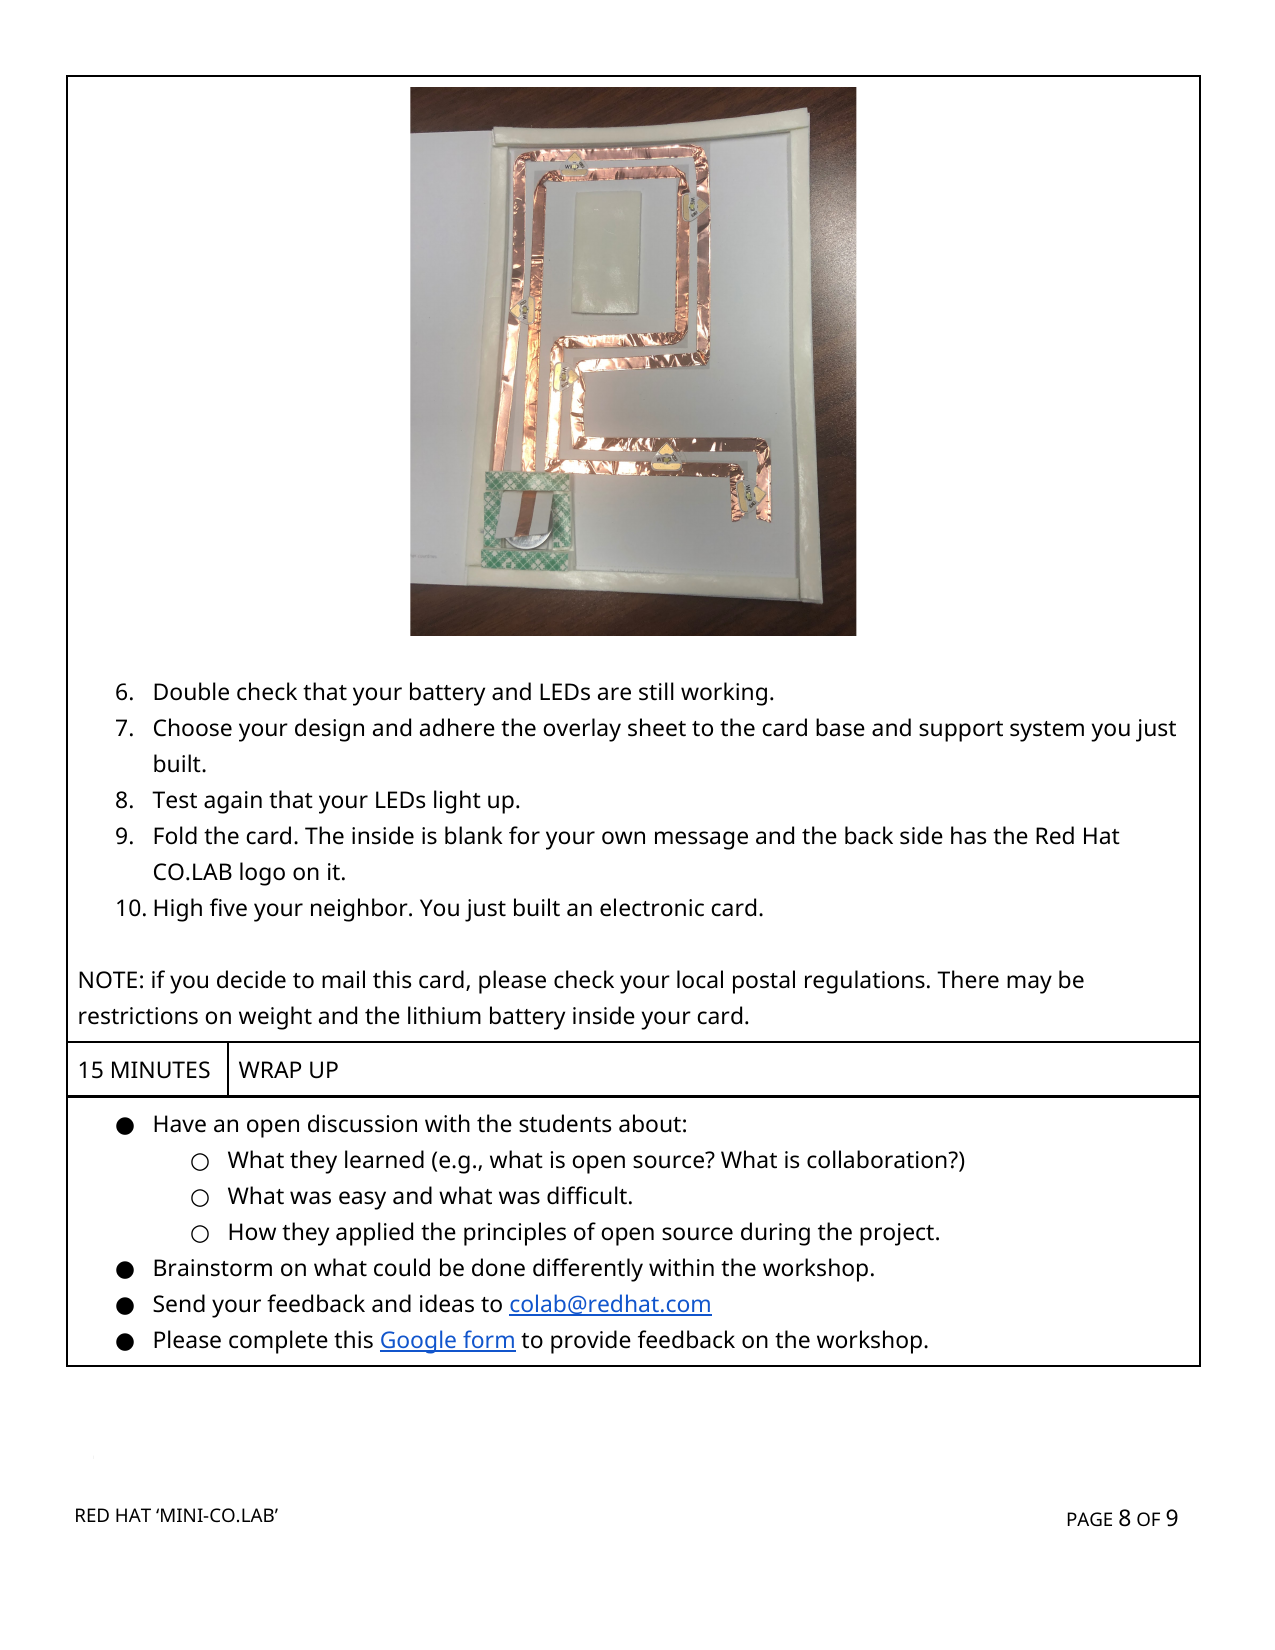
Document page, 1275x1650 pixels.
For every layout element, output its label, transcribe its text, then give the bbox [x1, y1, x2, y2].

table_cell Have an open discussion with the students about: What they learned (e.g., what is open source? What is collaboration?) What was easy and what was difficult. How they applied the principles of open source during the project. Brainstorm on what could be done differently within the workshop. Send your feedback and ideas to colab@redhat.com Please complete this Google form to provide feedback on the workshop. [68, 1098, 1199, 1365]
picture [410, 87, 857, 636]
table_cell WRAP UP [229, 1043, 1199, 1095]
table_cell 15 MINUTES [68, 1043, 227, 1095]
table_cell Create the circuit path Using the double-sided tape, adhere the battery flap to the card base where indicated. Starting with one strip of the copper tape on the underside of the battery flap, follow the illustration to adhere the positive lead along the positive lead line. *Make sure the copper tape starts under the flap, so it will touch the top of the coin cell battery, and wraps around the top of the flap to follow the positive lead line. Double check the demo and photos on Github to make sure this part is correct. Using the second strip of the copper tape, start at the battery and follow the negative lead along the negative line. Position the LEDs Using the illustration, adhere the LED stickers along the circuit. Ensure that the positive and negative sides of the LED’s are aligned with the positive and negative leads. Applaud yourself. You just built a circuit. Test your circuit Position the negative side of the coin cell battery on the diagram, under the battery flap. Press the flap closed, and watch your LEDs light up. LEDs not lighting up? Try the troubleshooting steps listed at the end. Build the support Using the .25” wide mounting tape, follow the illustrations to create a border around the edges of the card base. Once the border is created, remove the protective film. Repeat this step to create a second layer of tape stacked directly on top of the first. Using the .25” wide mounting tape, follow the illustrations to make a frame around the battery flap. Once the border is created, remove the protective film. Repeat this step to create a second layer of tape stacked directly on top of the first. Remove the protective film on the top and bottom pieces of the battery flap frame ONLY. Create a third layer of tape on the top and bottom pieces ONLY. You should have three layers stacked on top of each other for the top and bottom only. This extra support ensures that the battery is activated only when you press the button. Using the 2 ” strip of 1” wide mounting tape, adhere the tape where indicated on the illustration. Remove the protective film. Remove the protective film from the card border, NOT the battery flap frame. This will allow the overlay sheet to adhere, while providing a cushion for your battery. Insert your battery into the battery frame. Double check that your battery and LEDs are still working. Choose your design and adhere the overlay sheet to the card base and support system you just built. Test again that your LEDs light up. Fold the card. The inside is blank for your own message and the back side has the Red Hat CO.LAB logo on it. High five your neighbor. You just built an electronic card. NOTE: if you decide to mail this card, please check your local postal regulations. There may be restrictions on weight and the lithium battery inside your card. [68, 77, 1199, 1041]
